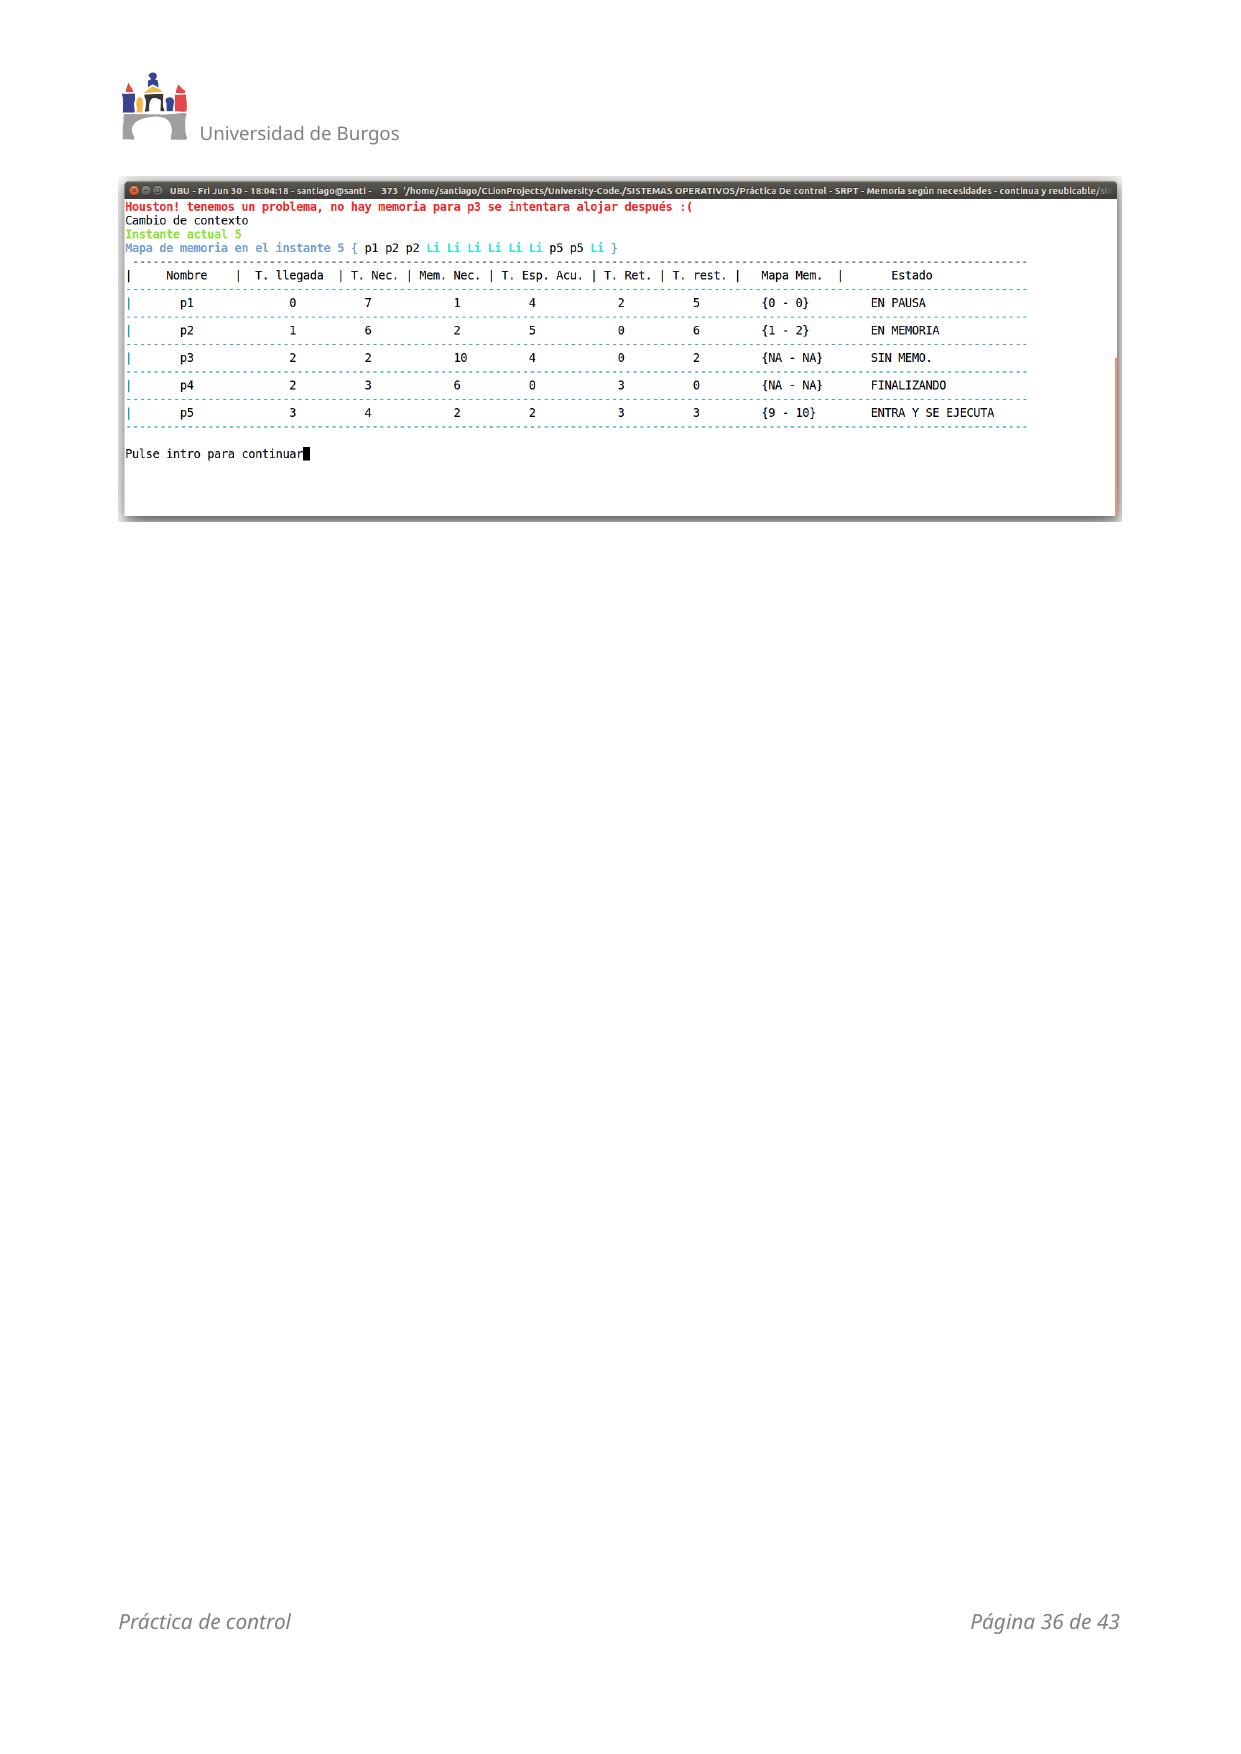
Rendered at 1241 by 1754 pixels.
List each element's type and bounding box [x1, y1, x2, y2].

picture [117, 72, 189, 142]
picture [118, 176, 1123, 522]
